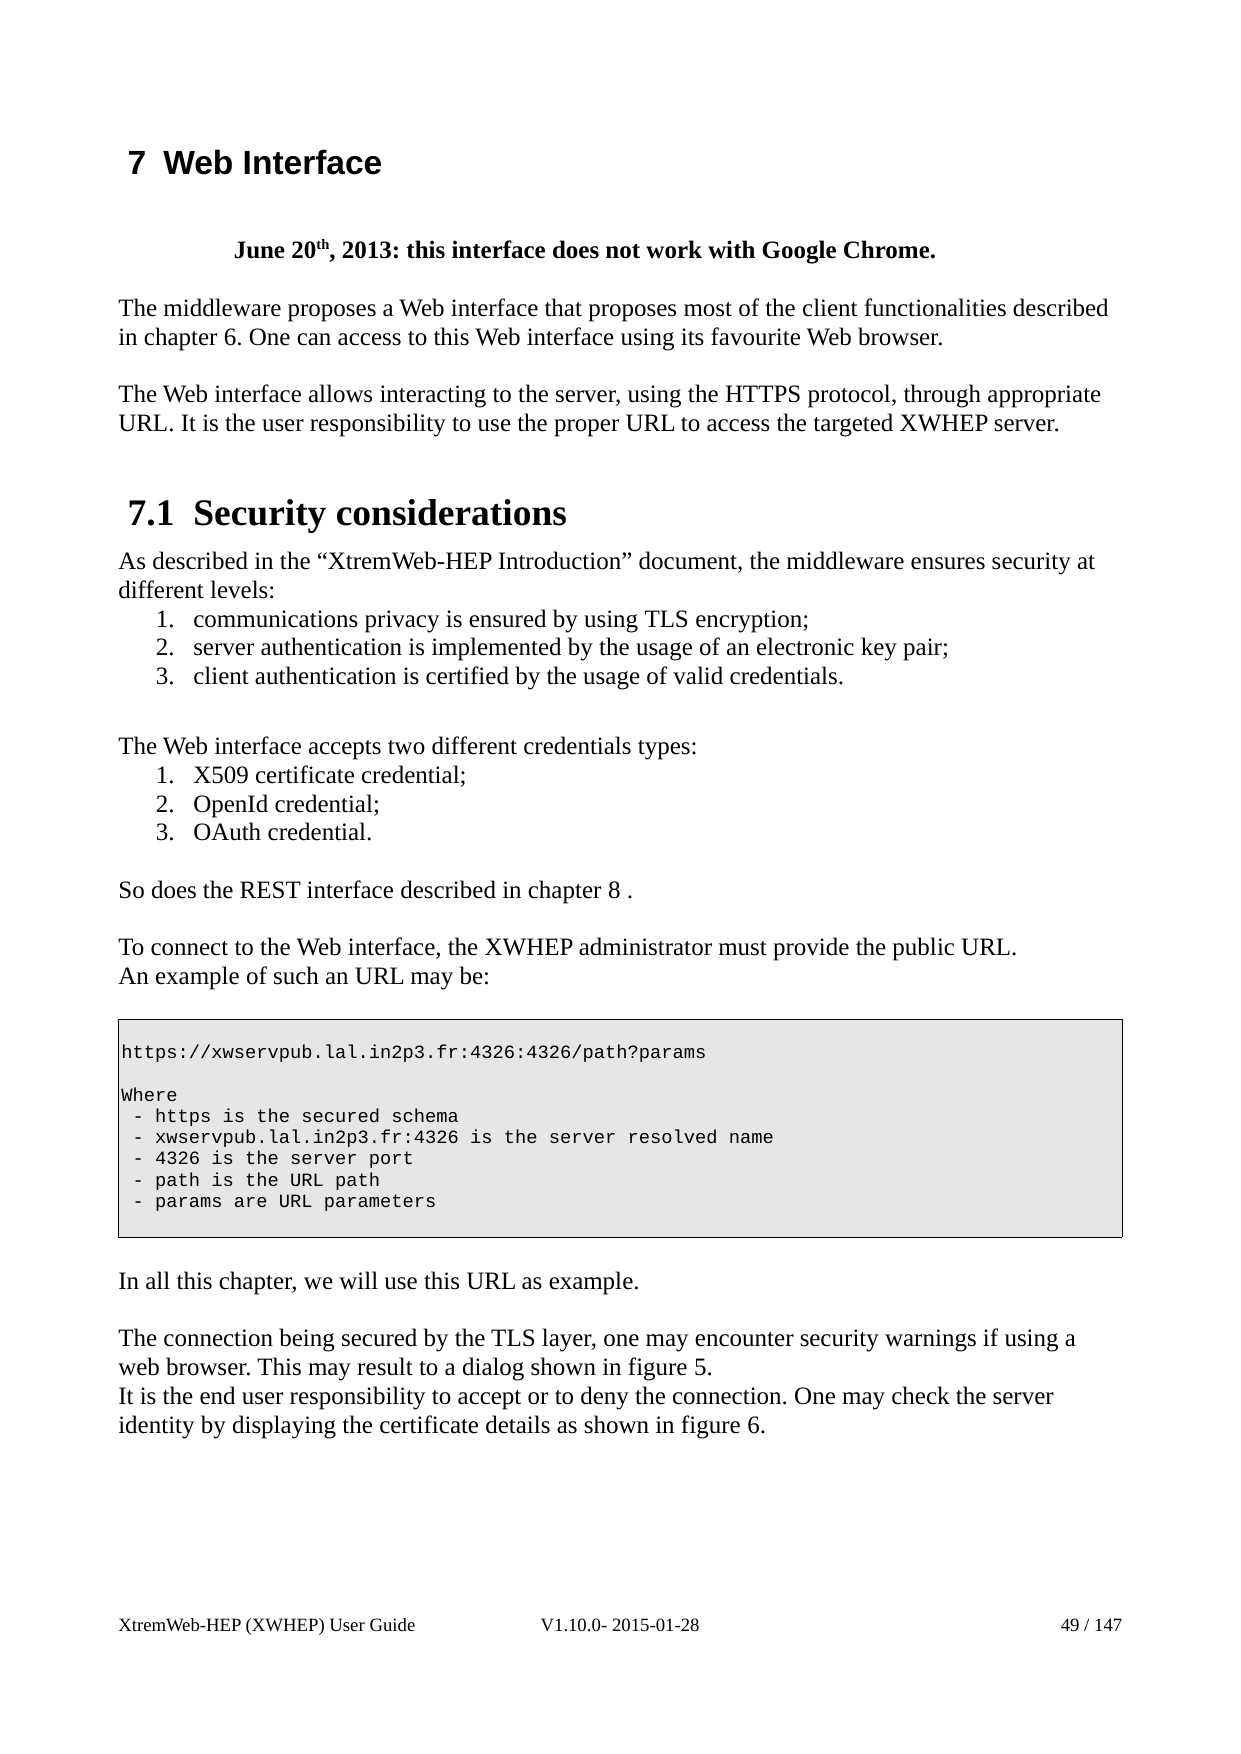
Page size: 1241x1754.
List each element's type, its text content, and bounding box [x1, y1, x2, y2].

text June 20th, 2013: this interface does not work with Google Chrome. [233, 236, 1004, 264]
list server authentication is implemented by the usage of an electronic key pair; [156, 632, 1122, 661]
list X509 certificate credential; [156, 760, 1122, 789]
list OpenId credential; [156, 789, 1122, 817]
text As described in the “XtremWeb-HEP Introduction” document, the middleware ensures security at different levels: [118, 546, 1122, 604]
text In all this chapter, we will use this URL as example. [118, 1266, 1122, 1295]
subtitle Security considerations [118, 491, 1122, 534]
text Where [119, 1082, 1122, 1104]
text - xwservpub.lal.in2p3.fr:4326 is the server resolved name [119, 1125, 1122, 1146]
text The Web interface allows interacting to the server, using the HTTPS protocol, through appropriate URL. It is the user responsibility to use the proper URL to access the targeted XWHEP server. [118, 379, 1122, 437]
text An example of such an URL may be: [118, 961, 1122, 990]
subtitle Web Interface [118, 143, 1122, 182]
text The Web interface accepts two different credentials types: [118, 731, 1122, 760]
text It is the end user responsibility to accept or to deny the connection. One may check the server identity by displaying the certificate details as shown in figure 6. [118, 1381, 1122, 1438]
text So does the REST interface described in chapter8. [118, 875, 1122, 904]
text The connection being secured by the TLS layer, one may encounter security warnings if using a web browser. This may result to a dialog shown in figure 5. [118, 1323, 1122, 1381]
text - params are URL parameters [119, 1189, 1122, 1210]
text https://xwservpub.lal.in2p3.fr:4326:4326/path?params [119, 1040, 1122, 1061]
text The middleware proposes a Web interface that proposes most of the client functionalities described in chapter 6. One can access to this Web interface using its favourite Web browser. [118, 293, 1122, 351]
text - 4326 is the server port [119, 1146, 1122, 1167]
list communications privacy is ensured by using TLS encryption; [156, 604, 1122, 632]
list client authentication is certified by the usage of valid credentials. [156, 661, 1122, 690]
text - path is the URL path [119, 1167, 1122, 1189]
list OAuth credential. [156, 817, 1122, 846]
text - https is the secured schema [119, 1104, 1122, 1125]
text To connect to the Web interface, the XWHEP administrator must provide the public URL. [118, 932, 1122, 961]
